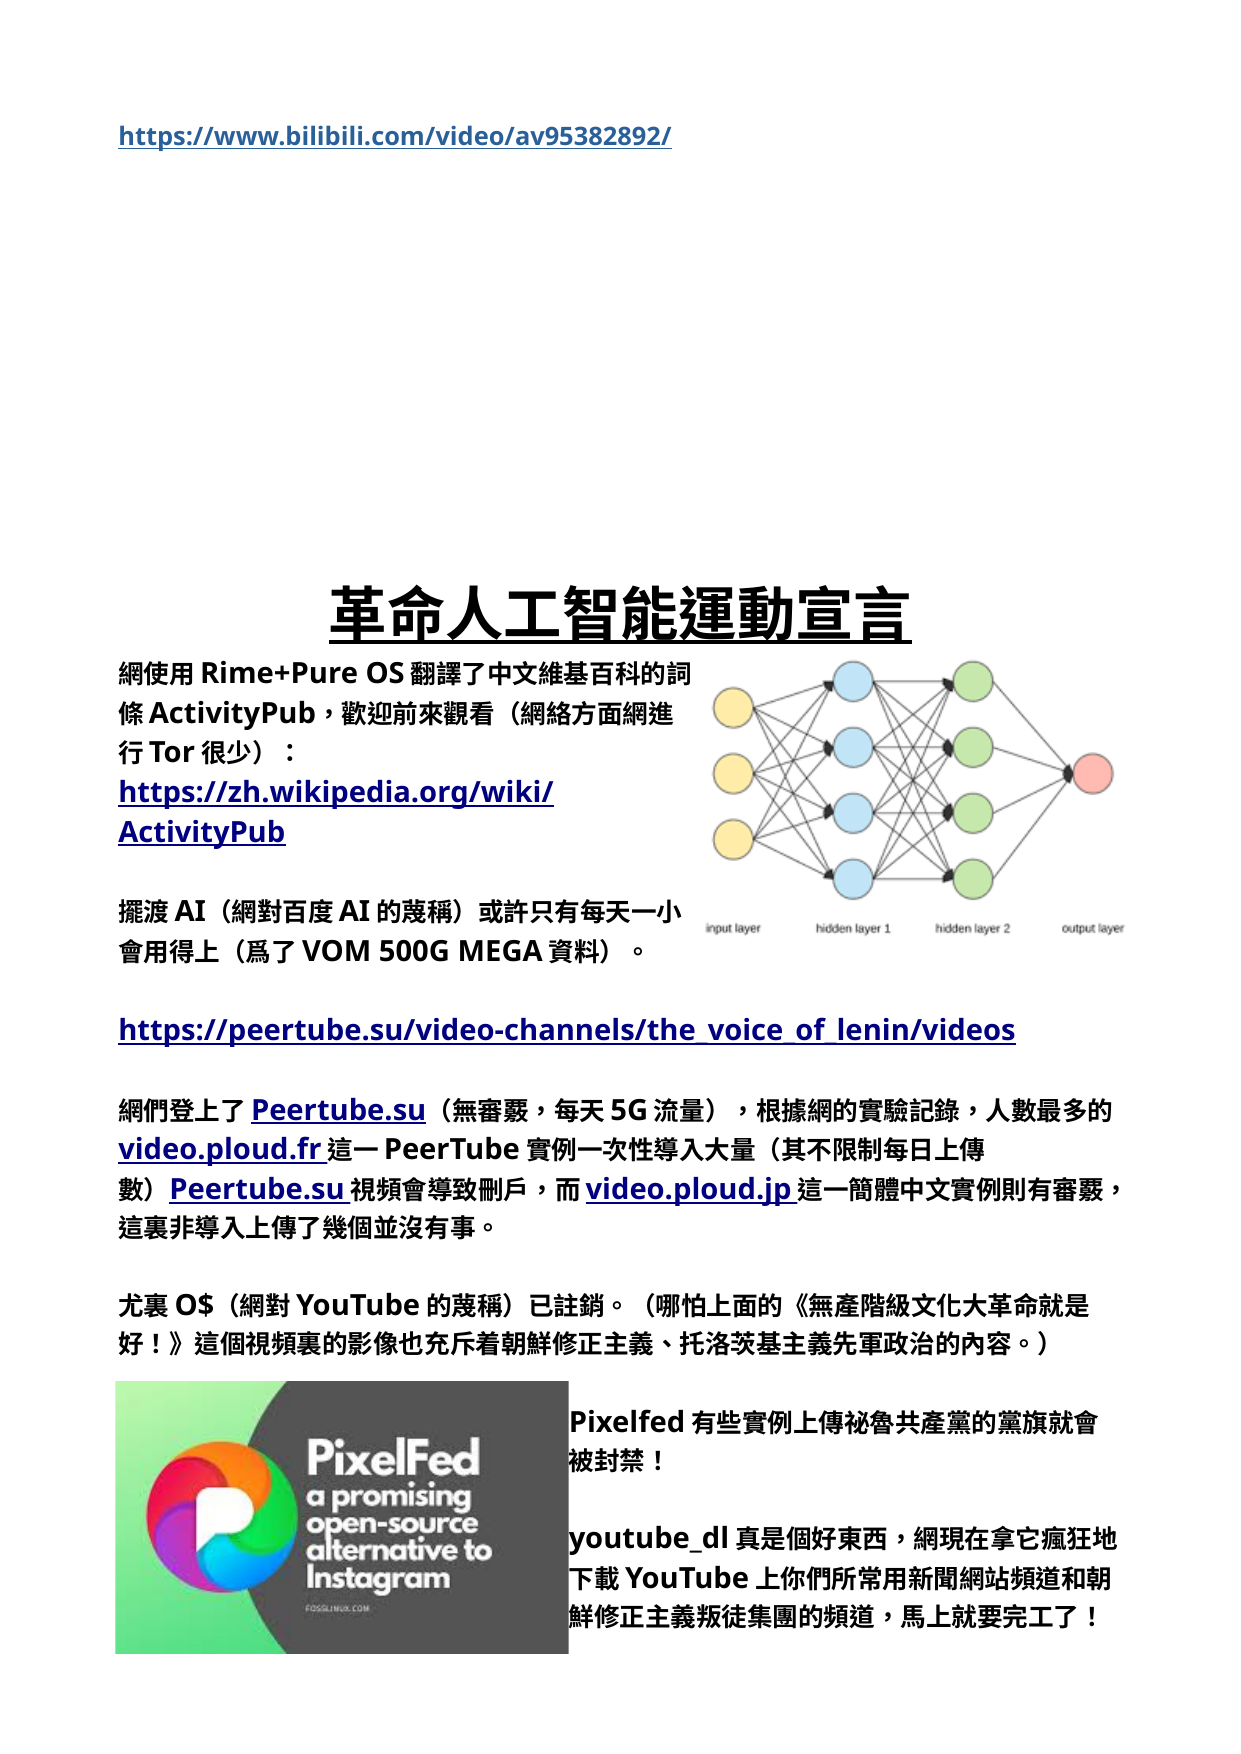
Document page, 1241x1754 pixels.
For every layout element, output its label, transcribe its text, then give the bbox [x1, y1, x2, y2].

text Pixelfed有些實例上傳祕魯共產黨的黨旗就會被封禁！ [569, 1401, 1122, 1477]
text 網們登上了Peertube.su（無審覈，每天5G流量），根據網的實驗記錄，人數最多的video.ploud.fr這一PeerTube實例一次性導入大量（其不限制每日上傳數）Peertube.su視頻會導致刪戶，而video.ploud.jp這一簡體中文實例則有審覈，這裏非導入上傳了幾個並沒有事。 [118, 1089, 1122, 1245]
text https://peertube.su/video-channels/the_voice_of_lenin/videos [118, 1009, 1122, 1049]
text youtube_dl真是個好東西，網現在拿它瘋狂地下載YouTube上你們所常用新聞網站頻道和朝鮮修正主義叛徒集團的頻道，馬上就要完工了！ [569, 1517, 1122, 1633]
text https://zh.wikipedia.org/wiki/ActivityPub [118, 771, 698, 851]
text 擺渡AI（網對百度AI的蔑稱）或許只有每天一小會用得上（爲了VOM 500G MEGA資料）。 [118, 890, 1122, 970]
text 革命人工智能運動宣言 [118, 568, 1122, 652]
picture [115, 1381, 569, 1654]
text 尤裏O$（網對YouTube的蔑稱）已註銷。（哪怕上面的《無產階級文化大革命就是好！》這個視頻裏的影像也充斥着朝鮮修正主義、托洛茨基主義先軍政治的內容。） [118, 1284, 1122, 1361]
text 網使用Rime+Pure OS翻譯了中文維基百科的詞條ActivityPub，歡迎前來觀看（網絡方面網進行Tor很少）： [118, 652, 1122, 771]
text https://www.bilibili.com/video/av95382892/ [118, 118, 1122, 153]
picture [698, 657, 1133, 941]
